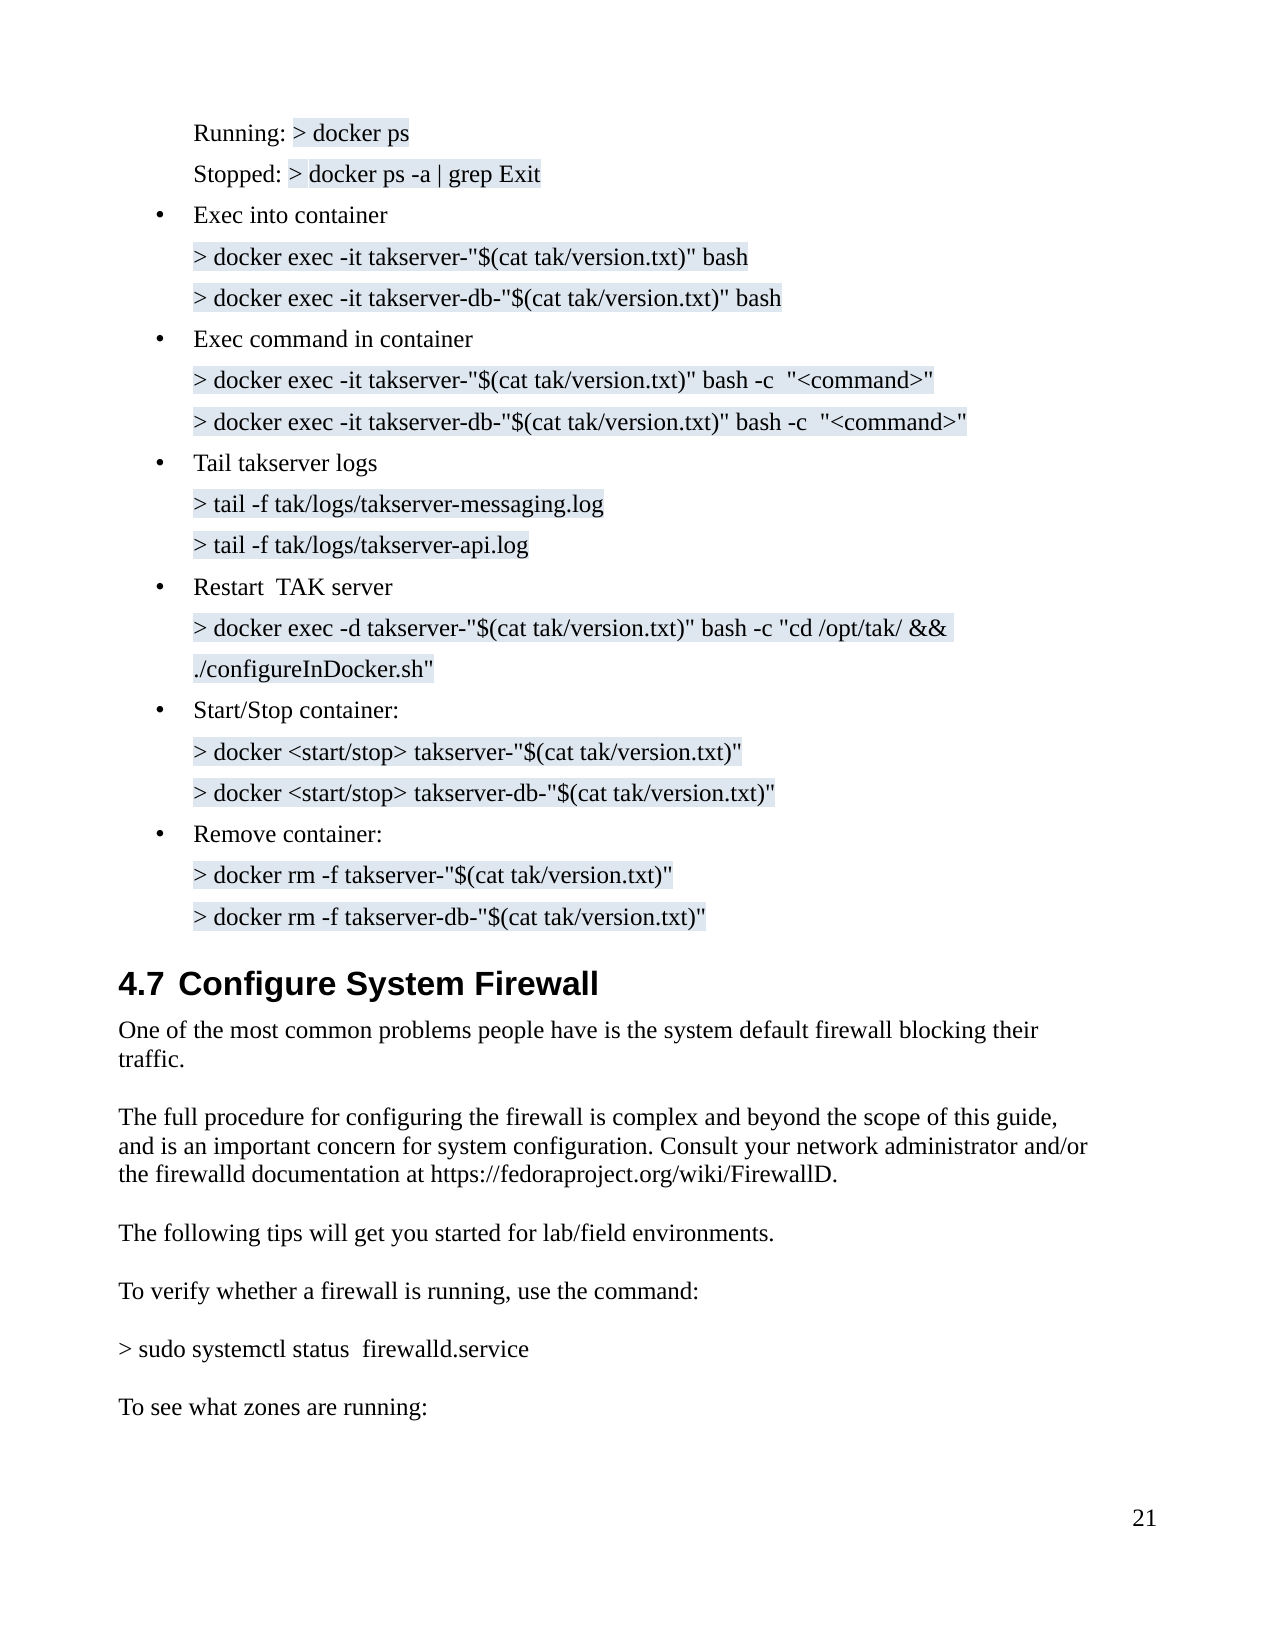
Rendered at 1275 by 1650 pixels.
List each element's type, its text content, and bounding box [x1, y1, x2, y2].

list > docker <start/stop> takserver-db-"$(cat tak/version.txt)" [156, 778, 1157, 807]
list Tail takserver logs [156, 448, 1157, 477]
text > sudo systemctl status firewalld.service [118, 1334, 1098, 1363]
list Running: > docker ps [156, 118, 1157, 147]
list > docker exec -it takserver-db-"$(cat tak/version.txt)" bash [156, 283, 1157, 312]
list Exec command in container [156, 324, 1157, 353]
list > docker exec -it takserver-"$(cat tak/version.txt)" bash [156, 242, 1157, 271]
list > docker exec -d takserver-"$(cat tak/version.txt)" bash -c "cd /opt/tak/ && [156, 613, 1157, 642]
list Remove container: [156, 819, 1157, 848]
list > docker <start/stop> takserver-"$(cat tak/version.txt)" [156, 737, 1157, 766]
text > tail -f tak/logs/takserver-api.log [118, 531, 1157, 559]
subtitle Configure System Firewall [118, 964, 1157, 1003]
text One of the most common problems people have is the system default firewall blocking their traffic. [118, 1015, 1098, 1073]
list Restart TAK server [156, 572, 1157, 601]
text To verify whether a firewall is running, use the command: [118, 1276, 1098, 1305]
text > tail -f tak/logs/takserver-messaging.log [118, 489, 1157, 518]
list > docker rm -f takserver-"$(cat tak/version.txt)" [156, 861, 1157, 889]
list > docker rm -f takserver-db-"$(cat tak/version.txt)" [156, 902, 1157, 931]
list Start/Stop container: [156, 696, 1157, 724]
list ./configureInDocker.sh" [156, 654, 1157, 683]
text > docker exec -it takserver-db-"$(cat tak/version.txt)" bash -c "<command>" [118, 407, 1157, 436]
text The following tips will get you started for lab/field environments. [118, 1218, 1098, 1247]
text To see what zones are running: [118, 1392, 1098, 1421]
list Exec into container [156, 201, 1157, 229]
text > docker exec -it takserver-"$(cat tak/version.txt)" bash -c "<command>" [118, 366, 1157, 394]
list Stopped: > docker ps -a | grep Exit [156, 159, 1157, 188]
text The full procedure for configuring the firewall is complex and beyond the scope of this guide, and is an important concern for system configuration. Consult your network administrator and/or the firewalld documentation at https://fedoraproject.org/wiki/FirewallD. [118, 1102, 1098, 1188]
